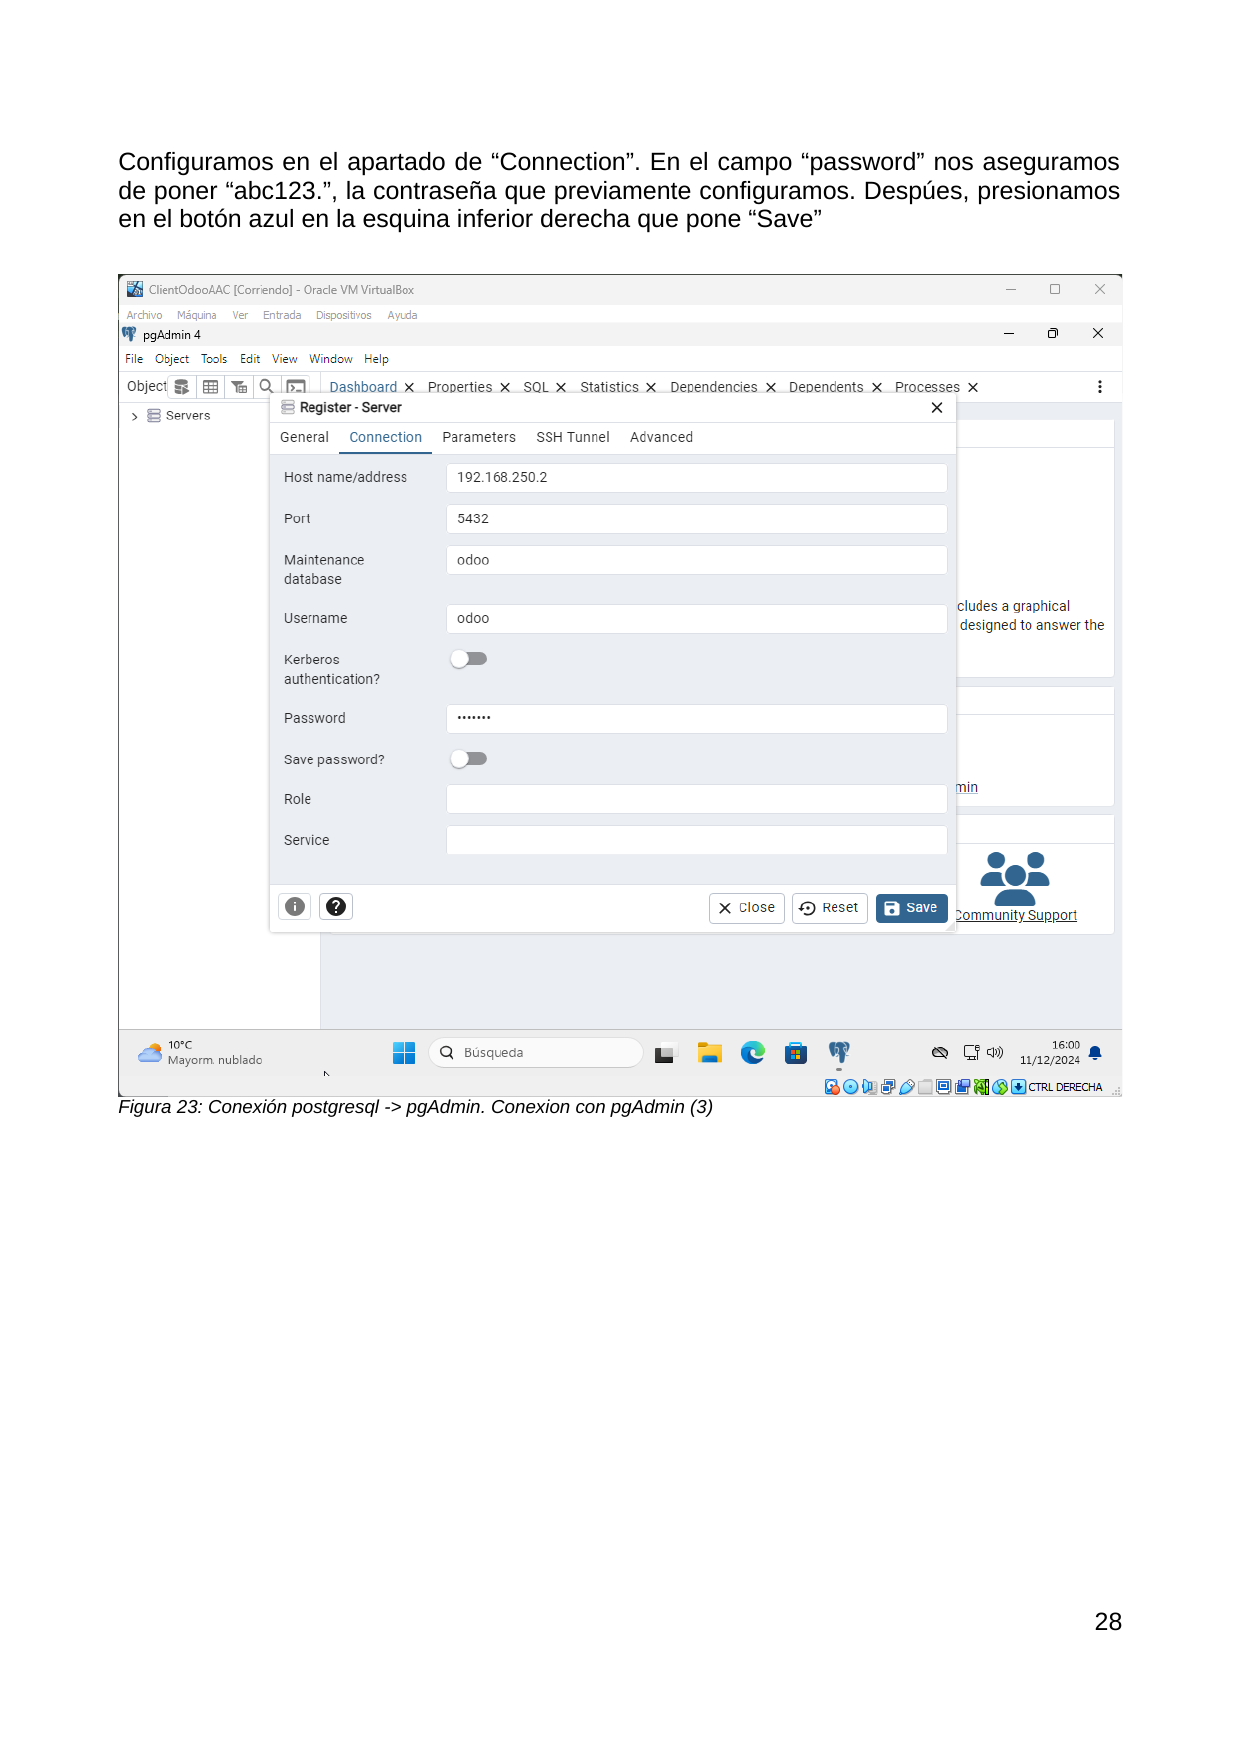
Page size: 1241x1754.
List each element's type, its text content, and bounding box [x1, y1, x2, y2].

picture [118, 274, 1123, 1097]
text Configuramos en el apartado de “Connection”. En el campo “password” nos aseguramos de poner “abc123.”, la contraseña que previamente configuramos. Despúes, presionamos en el botón azul en la esquina inferior derecha que pone “Save” [118, 147, 1122, 233]
text Figura 23: Conexión postgresql -> pgAdmin. Conexion con pgAdmin (3) [118, 1097, 1122, 1118]
